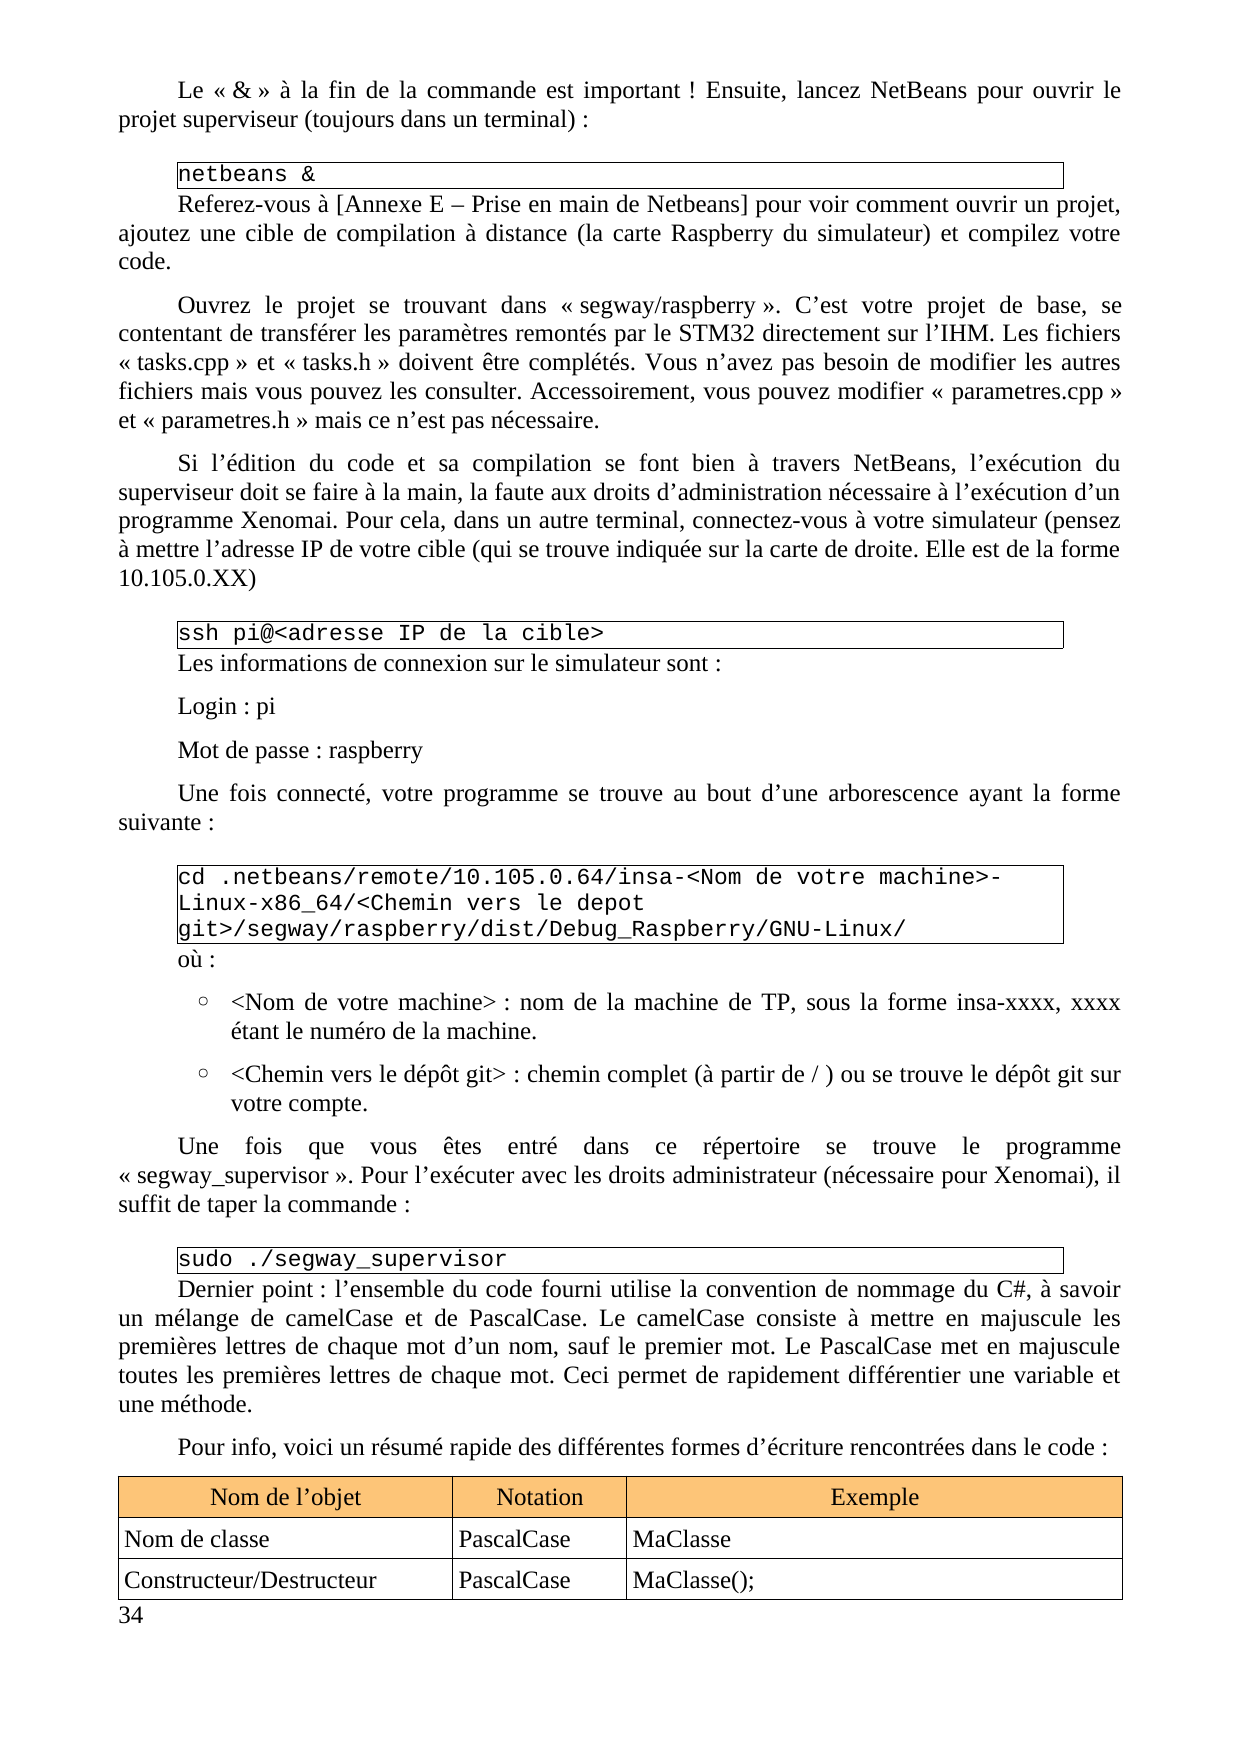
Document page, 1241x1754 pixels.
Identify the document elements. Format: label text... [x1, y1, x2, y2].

text où : [118, 944, 1122, 973]
text Une fois connecté, votre programme se trouve au bout d’une arborescence ayant la forme suivante : [118, 778, 1122, 836]
text cd .netbeans/remote/10.105.0.64/insa-<Nom de votre machine>-Linux-x86_64/<Chemin vers le depot git>/segway/raspberry/dist/Debug_Raspberry/GNU-Linux/ [178, 866, 1063, 943]
table_cell PascalCase [453, 1559, 626, 1599]
table_cell PascalCase [453, 1518, 626, 1558]
table_cell MaClasse [627, 1518, 1122, 1558]
text netbeans & [178, 163, 1063, 188]
table_cell MaClasse(); [627, 1559, 1122, 1599]
text Une fois que vous êtes entré dans ce répertoire se trouve le programme « segway_supervisor ». Pour l’exécuter avec les droits administrateur (nécessaire pour Xenomai), il suffit de taper la commande : [118, 1131, 1122, 1218]
text Login : pi [118, 691, 1122, 720]
table_cell Constructeur/Destructeur [119, 1559, 452, 1599]
text Ouvrez le projet se trouvant dans « segway/raspberry ». C’est votre projet de base, se contentant de transférer les paramètres remontés par le STM32 directement sur l’IHM. Les fichiers « tasks.cpp » et « tasks.h » doivent être complétés. Vous n’avez pas besoin de modifier les autres fichiers mais vous pouvez les consulter. Accessoirement, vous pouvez modifier « parametres.cpp » et « parametres.h » mais ce n’est pas nécessaire. [118, 290, 1122, 433]
list <Chemin vers le dépôt git> : chemin complet (à partir de / ) ou se trouve le dépôt git sur votre compte. [193, 1059, 1122, 1117]
table_header Exemple [627, 1477, 1122, 1517]
text Le « & » à la fin de la commande est important ! Ensuite, lancez NetBeans pour ouvrir le projet superviseur (toujours dans un terminal) : [118, 75, 1122, 132]
text sudo ./segway_supervisor [178, 1248, 1063, 1273]
text Mot de passe : raspberry [118, 735, 1122, 763]
text Pour info, voici un résumé rapide des différentes formes d’écriture rencontrées dans le code : [118, 1432, 1122, 1461]
table_cell Nom de classe [119, 1518, 452, 1558]
table_header Notation [453, 1477, 626, 1517]
text Referez-vous à [Annexe E – Prise en main de Netbeans] pour voir comment ouvrir un projet, ajoutez une cible de compilation à distance (la carte Raspberry du simulateur) et compilez votre code. [118, 189, 1122, 275]
text Dernier point : l’ensemble du code fourni utilise la convention de nommage du C#, à savoir un mélange de camelCase et de PascalCase. Le camelCase consiste à mettre en majuscule les premières lettres de chaque mot d’un nom, sauf le premier mot. Le PascalCase met en majuscule toutes les premières lettres de chaque mot. Ceci permet de rapidement différentier une variable et une méthode. [118, 1274, 1122, 1418]
text ssh pi@<adresse IP de la cible> [178, 622, 1063, 648]
table_header Nom de l’objet [119, 1477, 452, 1517]
text Les informations de connexion sur le simulateur sont : [118, 648, 1122, 677]
list <Nom de votre machine> : nom de la machine de TP, sous la forme insa-xxxx, xxxx étant le numéro de la machine. [193, 987, 1122, 1045]
text Si l’édition du code et sa compilation se font bien à travers NetBeans, l’exécution du superviseur doit se faire à la main, la faute aux droits d’administration nécessaire à l’exécution d’un programme Xenomai. Pour cela, dans un autre terminal, connectez-vous à votre simulateur (pensez à mettre l’adresse IP de votre cible (qui se trouve indiquée sur la carte de droite. Elle est de la forme 10.105.0.XX) [118, 448, 1122, 592]
